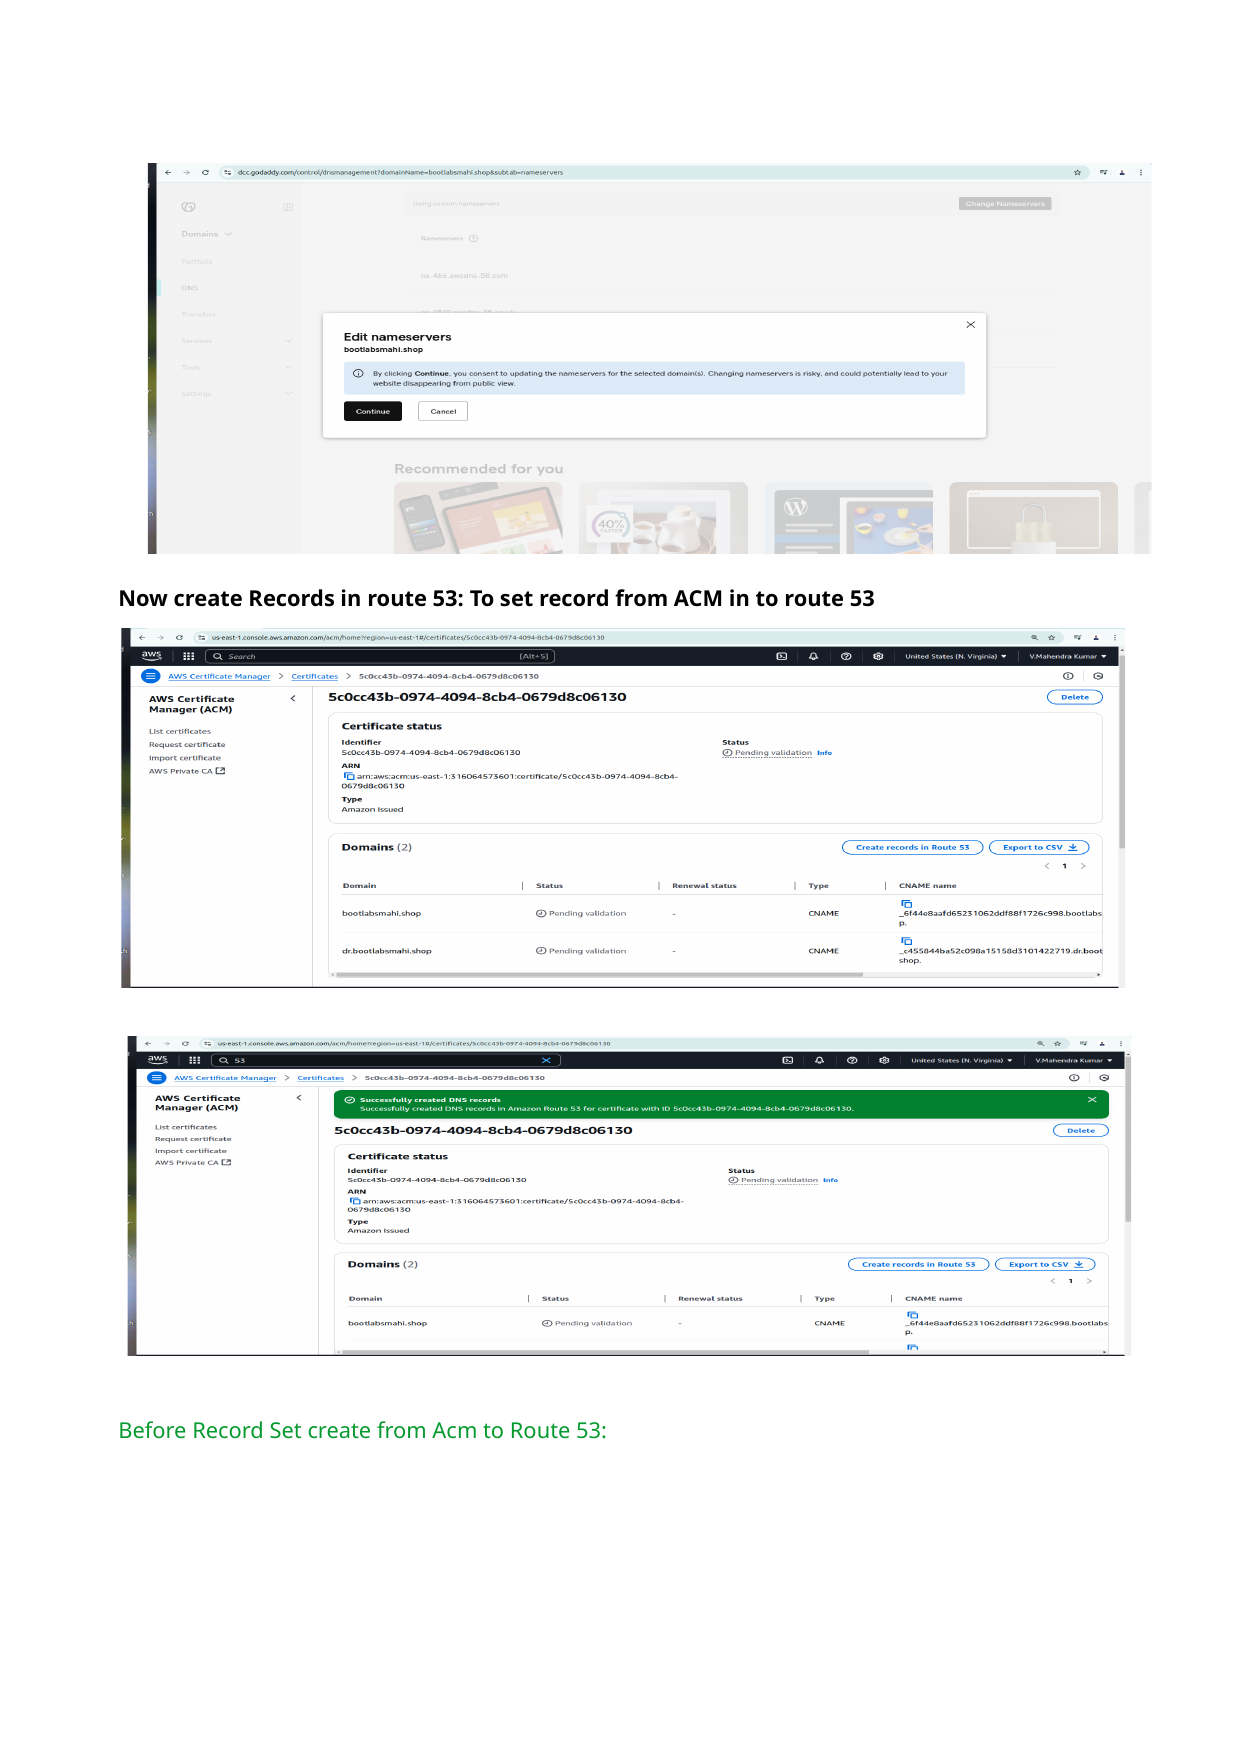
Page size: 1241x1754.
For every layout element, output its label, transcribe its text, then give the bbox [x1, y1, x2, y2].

text Before Record Set create from Acm to Route 53: [118, 1416, 1122, 1445]
picture [147, 163, 1152, 554]
picture [121, 628, 1126, 988]
picture [127, 1036, 1132, 1356]
text Now create Records in route 53: To set record from ACM in to route 53 [118, 583, 1122, 613]
